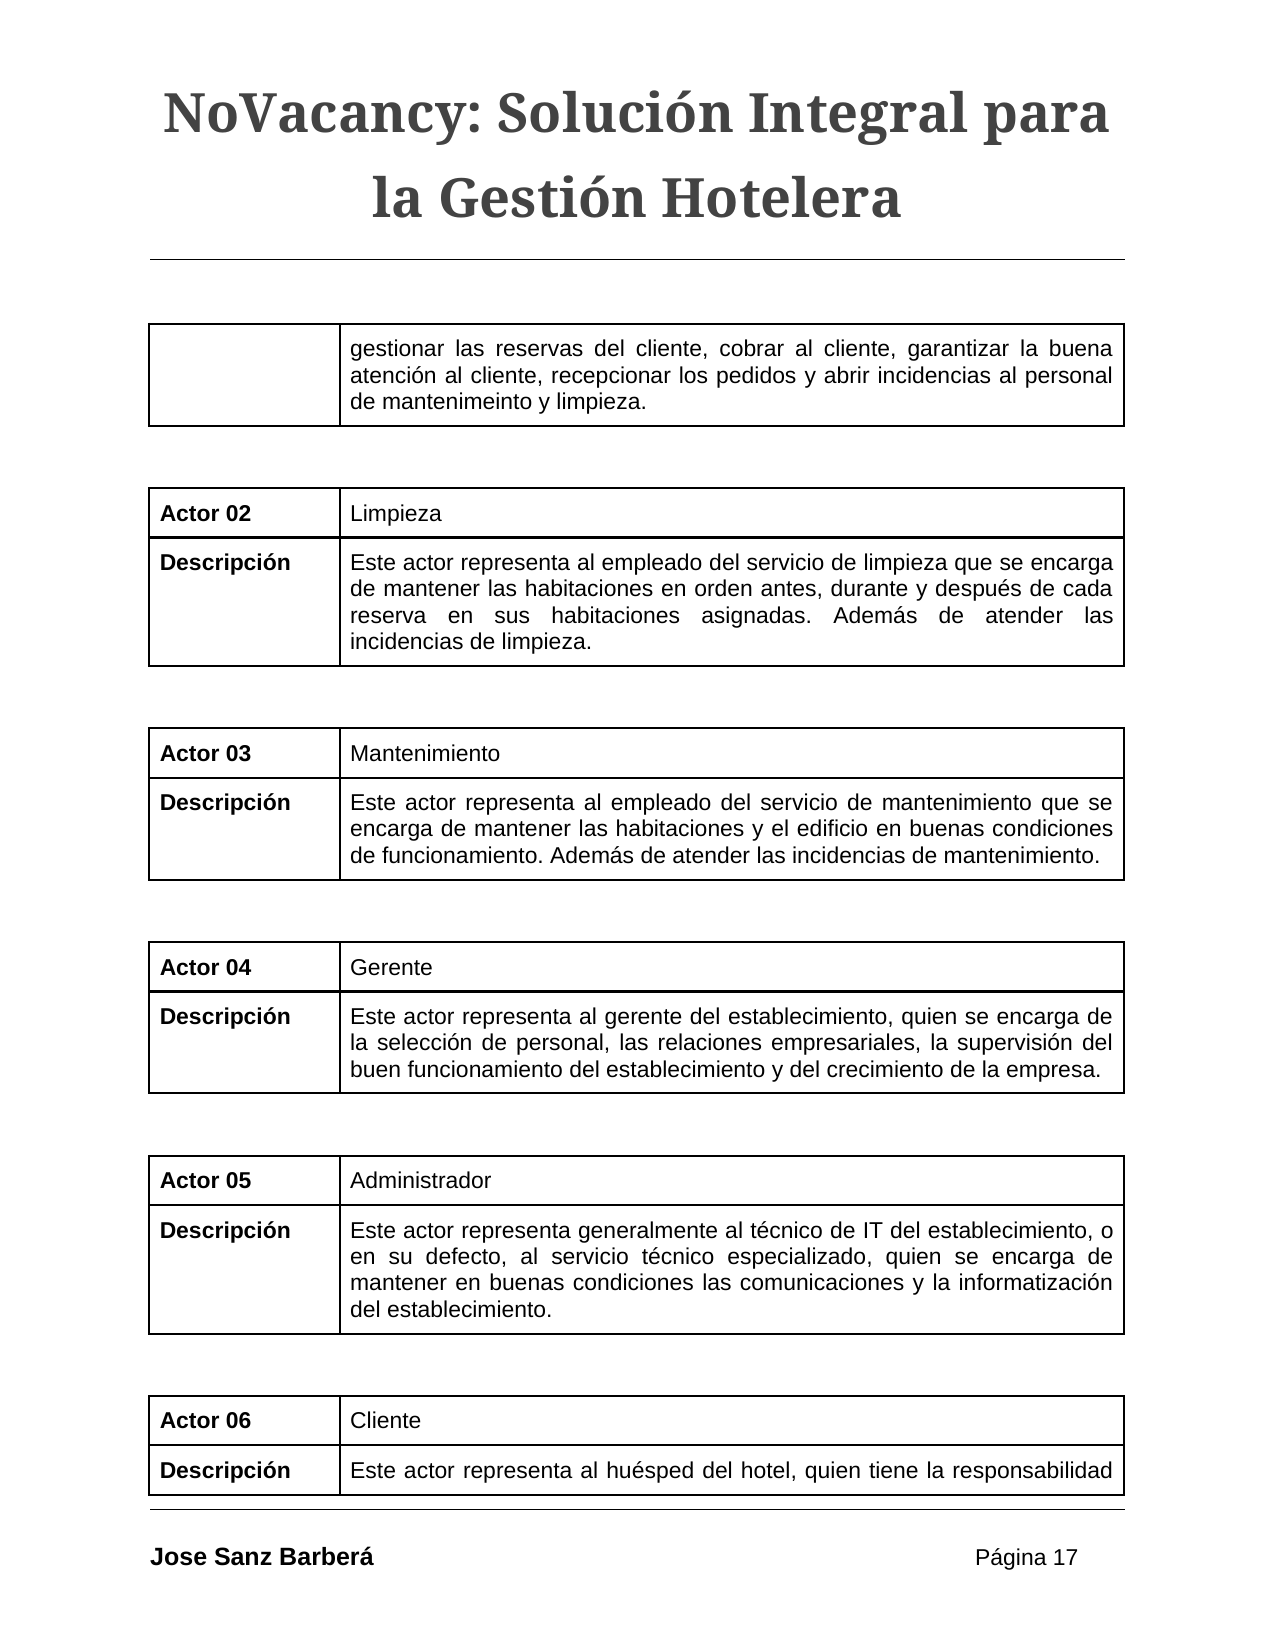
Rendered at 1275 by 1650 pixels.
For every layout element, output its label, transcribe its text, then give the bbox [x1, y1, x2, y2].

table_header Cliente [341, 1397, 1123, 1444]
table_cell Descripción [150, 539, 339, 665]
table_header Limpieza [341, 489, 1123, 536]
table_header Actor 05 [150, 1157, 339, 1204]
table_header Gerente [341, 943, 1123, 990]
table_cell Descripción [150, 993, 339, 1092]
table_cell Este actor representa generalmente al técnico de IT del establecimiento, o en su defecto, al servicio técnico especializado, quien se encarga de mantener en buenas condiciones las comunicaciones y la informatización del establecimiento. [341, 1206, 1123, 1332]
table_header Actor 02 [150, 489, 339, 536]
table_cell Este actor representa al gerente del establecimiento, quien se encarga de la selección de personal, las relaciones empresariales, la supervisión del buen funcionamiento del establecimiento y del crecimiento de la empresa. [341, 993, 1123, 1092]
table_cell Este actor representa al huésped del hotel, quien tiene la responsabilidad [341, 1446, 1123, 1493]
table_header Actor 03 [150, 729, 339, 777]
table_cell [150, 325, 339, 425]
table_cell Descripción [150, 1206, 339, 1332]
table_cell Descripción [150, 779, 339, 878]
table_cell Descripción [150, 1446, 339, 1493]
table_header Actor 04 [150, 943, 339, 990]
table_header Administrador [341, 1157, 1123, 1204]
table_header Mantenimiento [341, 729, 1123, 777]
table_header Actor 06 [150, 1397, 339, 1444]
table_cell Este actor representa al empleado del servicio de mantenimiento que se encarga de mantener las habitaciones y el edificio en buenas condiciones de funcionamiento. Además de atender las incidencias de mantenimiento. [341, 779, 1123, 878]
table_cell gestionar las reservas del cliente, cobrar al cliente, garantizar la buena atención al cliente, recepcionar los pedidos y abrir incidencias al personal de mantenimeinto y limpieza. [341, 325, 1123, 425]
table_cell Este actor representa al empleado del servicio de limpieza que se encarga de mantener las habitaciones en orden antes, durante y después de cada reserva en sus habitaciones asignadas. Además de atender las incidencias de limpieza. [341, 539, 1123, 665]
